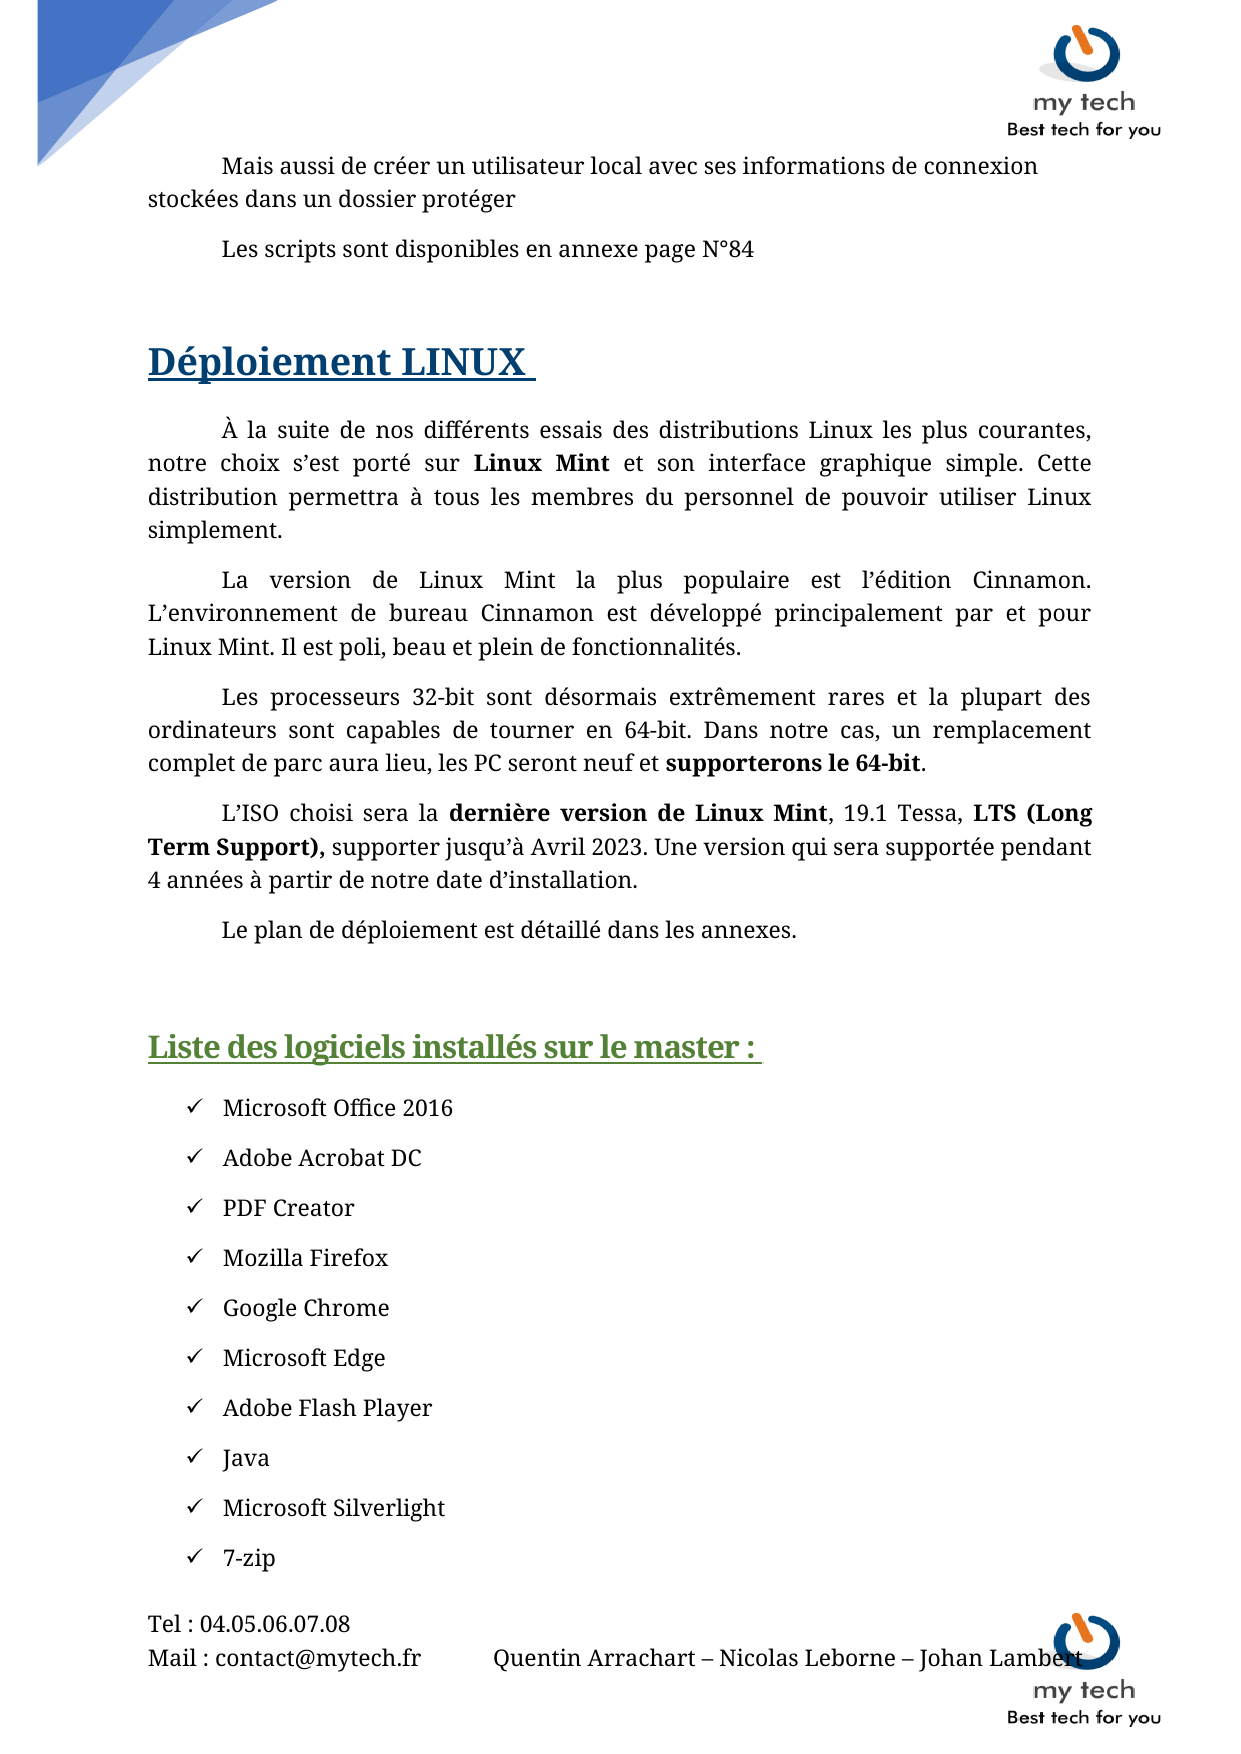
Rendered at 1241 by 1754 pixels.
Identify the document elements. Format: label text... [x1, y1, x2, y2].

list Adobe Flash Player [185, 1389, 1093, 1423]
text Le plan de déploiement est détaillé dans les annexes. [148, 912, 1093, 945]
list 7-zip [185, 1539, 1093, 1573]
list Microsoft Office 2016 [185, 1089, 1093, 1123]
list PDF Creator [185, 1189, 1093, 1223]
text Les scripts sont disponibles en annexe page N°84 [148, 231, 1093, 264]
text Mais aussi de créer un utilisateur local avec ses informations de connexion stockées dans un dossier protéger [148, 148, 1093, 214]
text Liste des logiciels installés sur le master : [148, 1026, 1093, 1068]
text La version de Linux Mint la plus populaire est l’édition Cinnamon. L’environnement de bureau Cinnamon est développé principalement par et pour Linux Mint. Il est poli, beau et plein de fonctionnalités. [148, 562, 1093, 662]
text Les processeurs 32-bit sont désormais extrêmement rares et la plupart des ordinateurs sont capables de tourner en 64-bit. Dans notre cas, un remplacement complet de parc aura lieu, les PC seront neuf et supporterons le 64-bit. [148, 678, 1093, 778]
list Microsoft Edge [185, 1339, 1093, 1373]
list Java [185, 1439, 1093, 1473]
list Adobe Acrobat DC [185, 1139, 1093, 1173]
text L’ISO choisi sera la dernière version de Linux Mint, 19.1 Tessa, LTS (Long Term Support), supporter jusqu’à Avril 2023. Une version qui sera supportée pendant 4 années à partir de notre date d’installation. [148, 795, 1093, 895]
list Mozilla Firefox [185, 1239, 1093, 1273]
list Google Chrome [185, 1289, 1093, 1323]
list Microsoft Silverlight [185, 1489, 1093, 1523]
text À la suite de nos différents essais des distributions Linux les plus courantes, notre choix s’est porté sur Linux Mint et son interface graphique simple. Cette distribution permettra à tous les membres du personnel de pouvoir utiliser Linux simplement. [148, 412, 1093, 545]
subtitle Déploiement LINUX [148, 335, 1093, 386]
